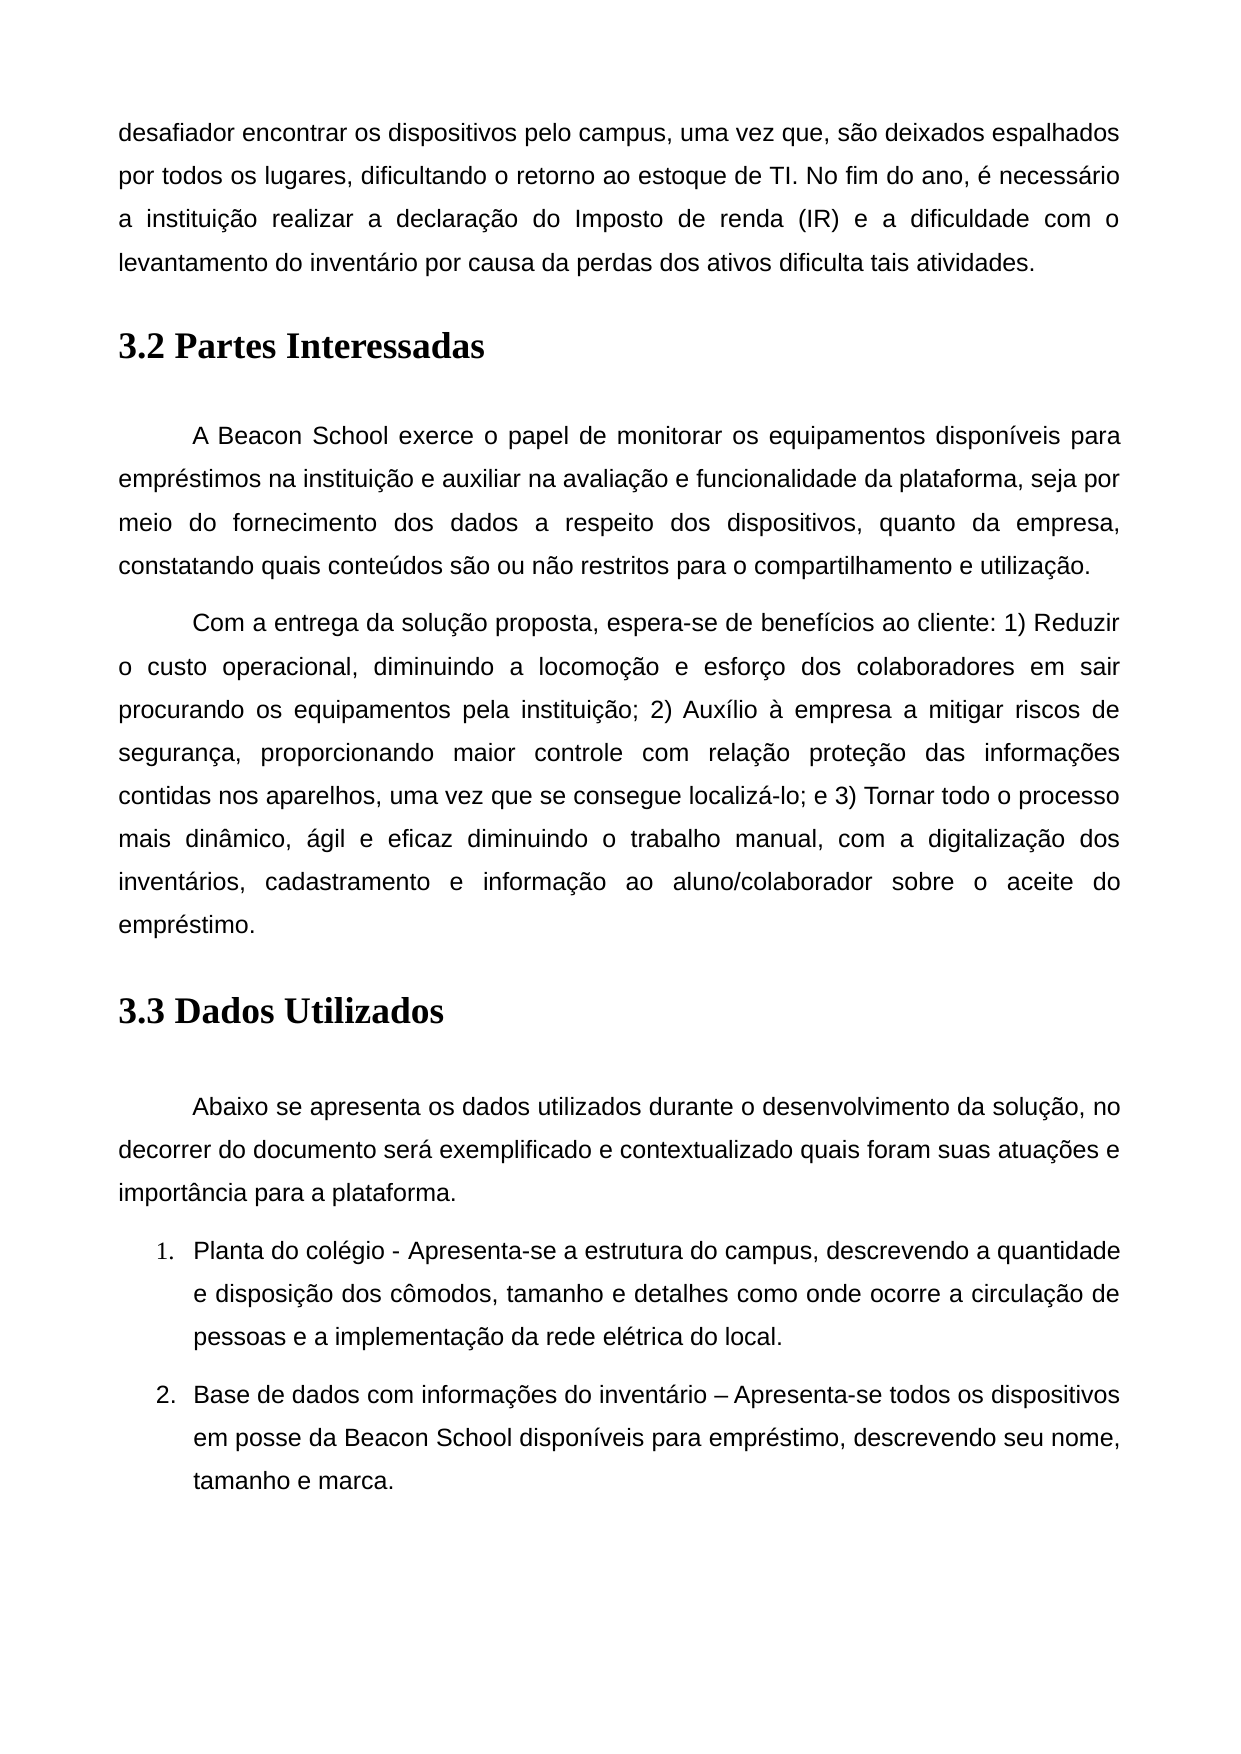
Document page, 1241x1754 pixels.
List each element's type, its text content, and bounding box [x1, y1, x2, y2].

text Abaixo se apresenta os dados utilizados durante o desenvolvimento da solução, no decorrer do documento será exemplificado e contextualizado quais foram suas atuações e importância para a plataforma. [118, 1092, 1122, 1207]
list Planta do colégio - Apresenta-se a estrutura do campus, descrevendo a quantidade e disposição dos cômodos, tamanho e detalhes como onde ocorre a circulação de pessoas e a implementação da rede elétrica do local. [156, 1236, 1122, 1351]
list Base de dados com informações do inventário – Apresenta-se todos os dispositivos em posse da Beacon School disponíveis para empréstimo, descrevendo seu nome, tamanho e marca. [156, 1380, 1122, 1495]
text A Beacon School exerce o papel de monitorar os equipamentos disponíveis para empréstimos na instituição e auxiliar na avaliação e funcionalidade da plataforma, seja por meio do fornecimento dos dados a respeito dos dispositivos, quanto da empresa, constatando quais conteúdos são ou não restritos para o compartilhamento e utilização. [118, 421, 1122, 579]
subtitle 3.3 Dados Utilizados [118, 989, 1122, 1032]
text desafiador encontrar os dispositivos pelo campus, uma vez que, são deixados espalhados por todos os lugares, dificultando o retorno ao estoque de TI. No fim do ano, é necessário a instituição realizar a declaração do Imposto de renda (IR) e a dificuldade com o levantamento do inventário por causa da perdas dos ativos dificulta tais atividades. [118, 118, 1122, 276]
text Com a entrega da solução proposta, espera-se de benefícios ao cliente: 1) Reduzir o custo operacional, diminuindo a locomoção e esforço dos colaboradores em sair procurando os equipamentos pela instituição; 2) Auxílio à empresa a mitigar riscos de segurança, proporcionando maior controle com relação proteção das informações contidas nos aparelhos, uma vez que se consegue localizá-lo; e 3) Tornar todo o processo mais dinâmico, ágil e eficaz diminuindo o trabalho manual, com a digitalização dos inventários, cadastramento e informação ao aluno/colaborador sobre o aceite do empréstimo. [118, 608, 1122, 939]
subtitle 3.2 Partes Interessadas [118, 324, 1122, 367]
